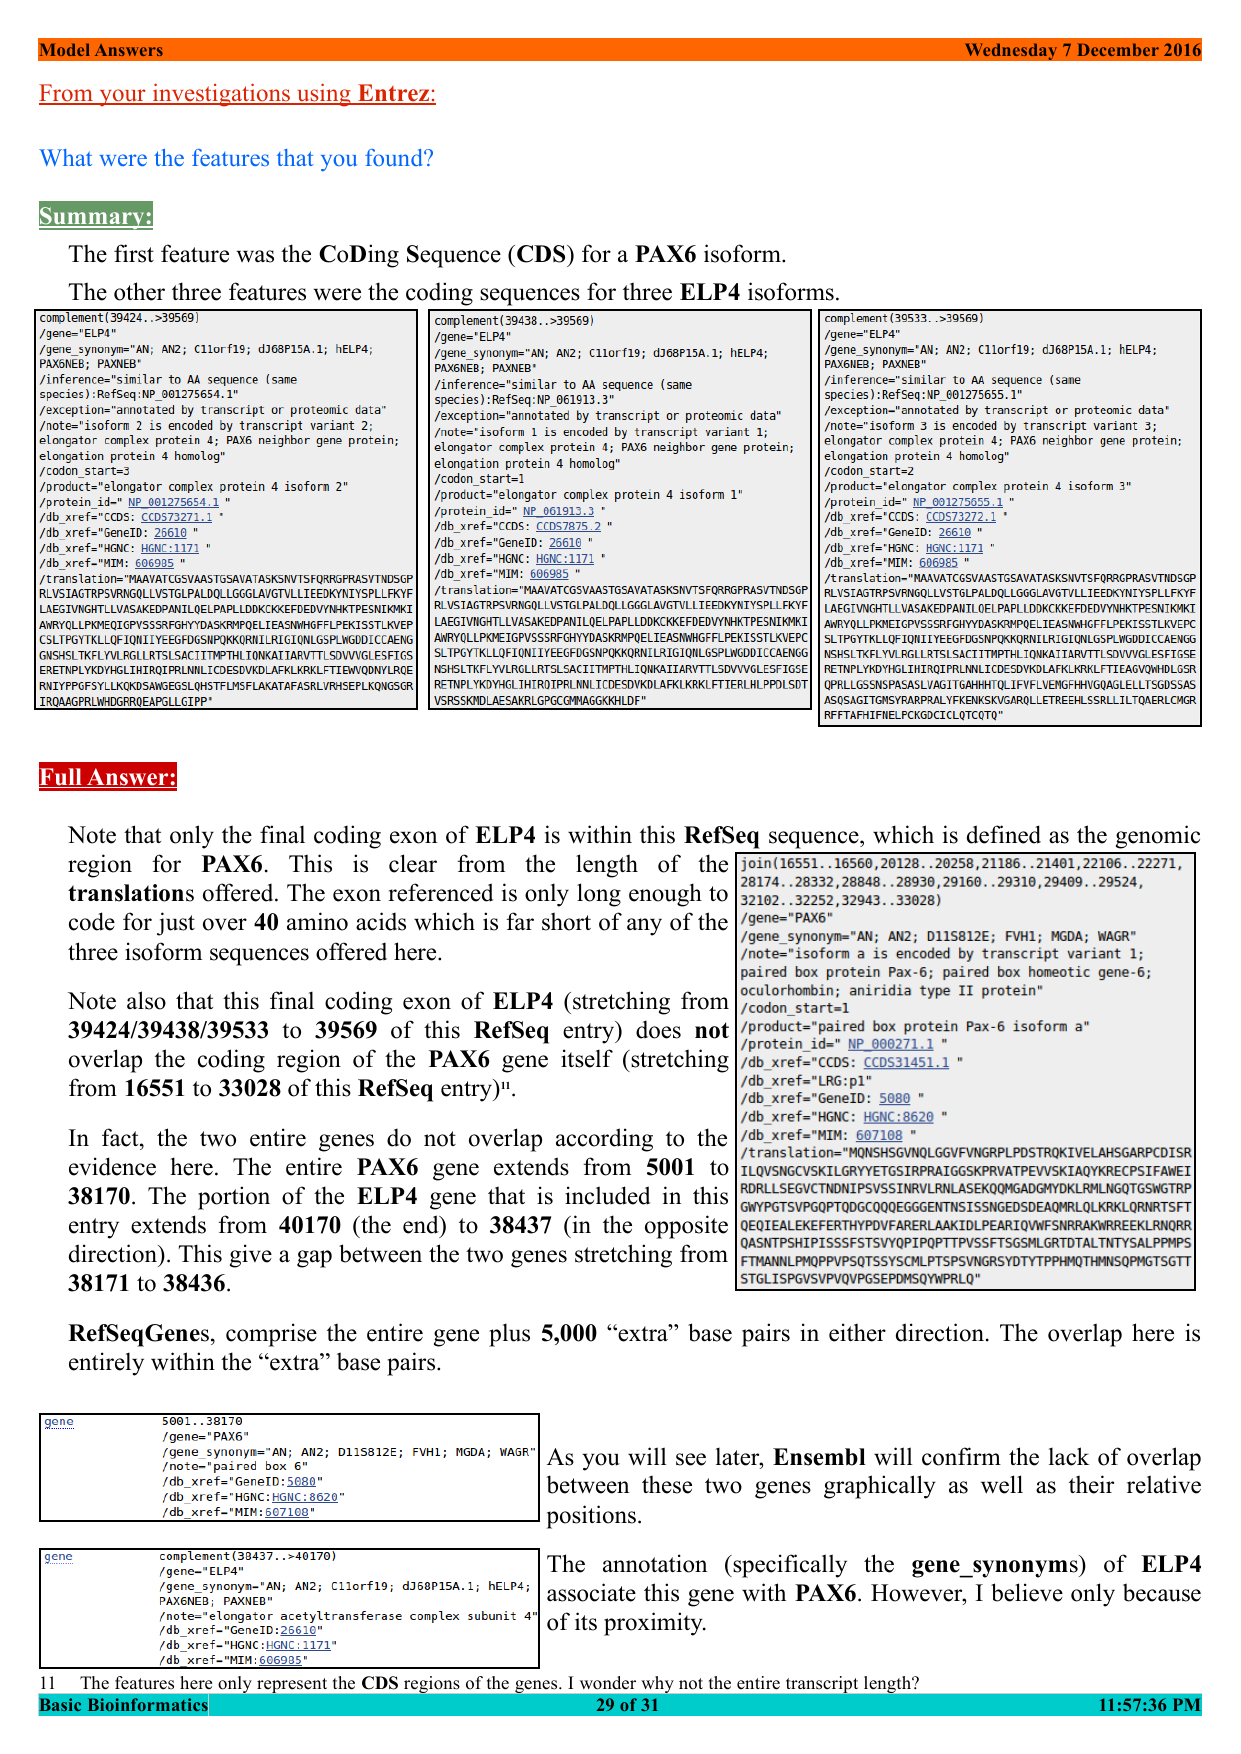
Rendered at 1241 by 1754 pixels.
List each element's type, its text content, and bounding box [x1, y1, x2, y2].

text The features here only represent the CDS regions of the genes. I wonder why not the entire transcript length? [38, 1671, 1202, 1693]
text What were the features that you found? [38, 143, 1202, 172]
text Summary: [38, 201, 1202, 230]
text Note also that this final coding exon of ELP4 (stretching from 39424/39438/39533 to 39569 of this RefSeq entry) does not overlap the coding region of the PAX6 gene itself (stretching from 16551 to 33028 of this RefSeq entry). [68, 986, 735, 1102]
text As you will see later, Ensembl will confirm the lack of overlap between these two genes graphically as well as their relative positions. [38, 1441, 1202, 1528]
picture [820, 311, 1200, 725]
text The annotation (specifically the gene_synonyms) of ELP4 associate this gene with PAX6. However, I believe only because of its proximity. [540, 1549, 1202, 1636]
picture [737, 854, 1194, 1289]
text The first feature was the CoDing Sequence (CDS) for a PAX6 isoform. [68, 239, 1202, 268]
picture [41, 1550, 538, 1667]
picture [41, 1415, 538, 1520]
text RefSeqGenes, comprise the entire gene plus 5,000 “extra” base pairs in either direction. The overlap here is entirely within the “extra” base pairs. [68, 1318, 1202, 1376]
picture [36, 311, 416, 708]
text From your investigations using Entrez: [38, 78, 1202, 107]
text Note that only the final coding exon of ELP4 is within this RefSeq sequence, which is defined as the genomic region for PAX6. This is clear from the length of the translations offered. The exon referenced is only long enough to code for just over 40 amino acids which is far short of any of the three isoform sequences offered here. [68, 820, 1202, 965]
text The other three features were the coding sequences for three ELP4 isoforms. [68, 277, 1202, 306]
text In fact, the two entire genes do not overlap according to the evidence here. The entire PAX6 gene extends from 5001 to 38170. The portion of the ELP4 gene that is included in this entry extends from 40170 (the end) to 38437 (in the opposite direction). This give a gap between the two genes stretching from 38171 to 38436. [68, 1123, 1202, 1297]
text Full Answer: [38, 762, 1202, 791]
picture [430, 311, 810, 708]
